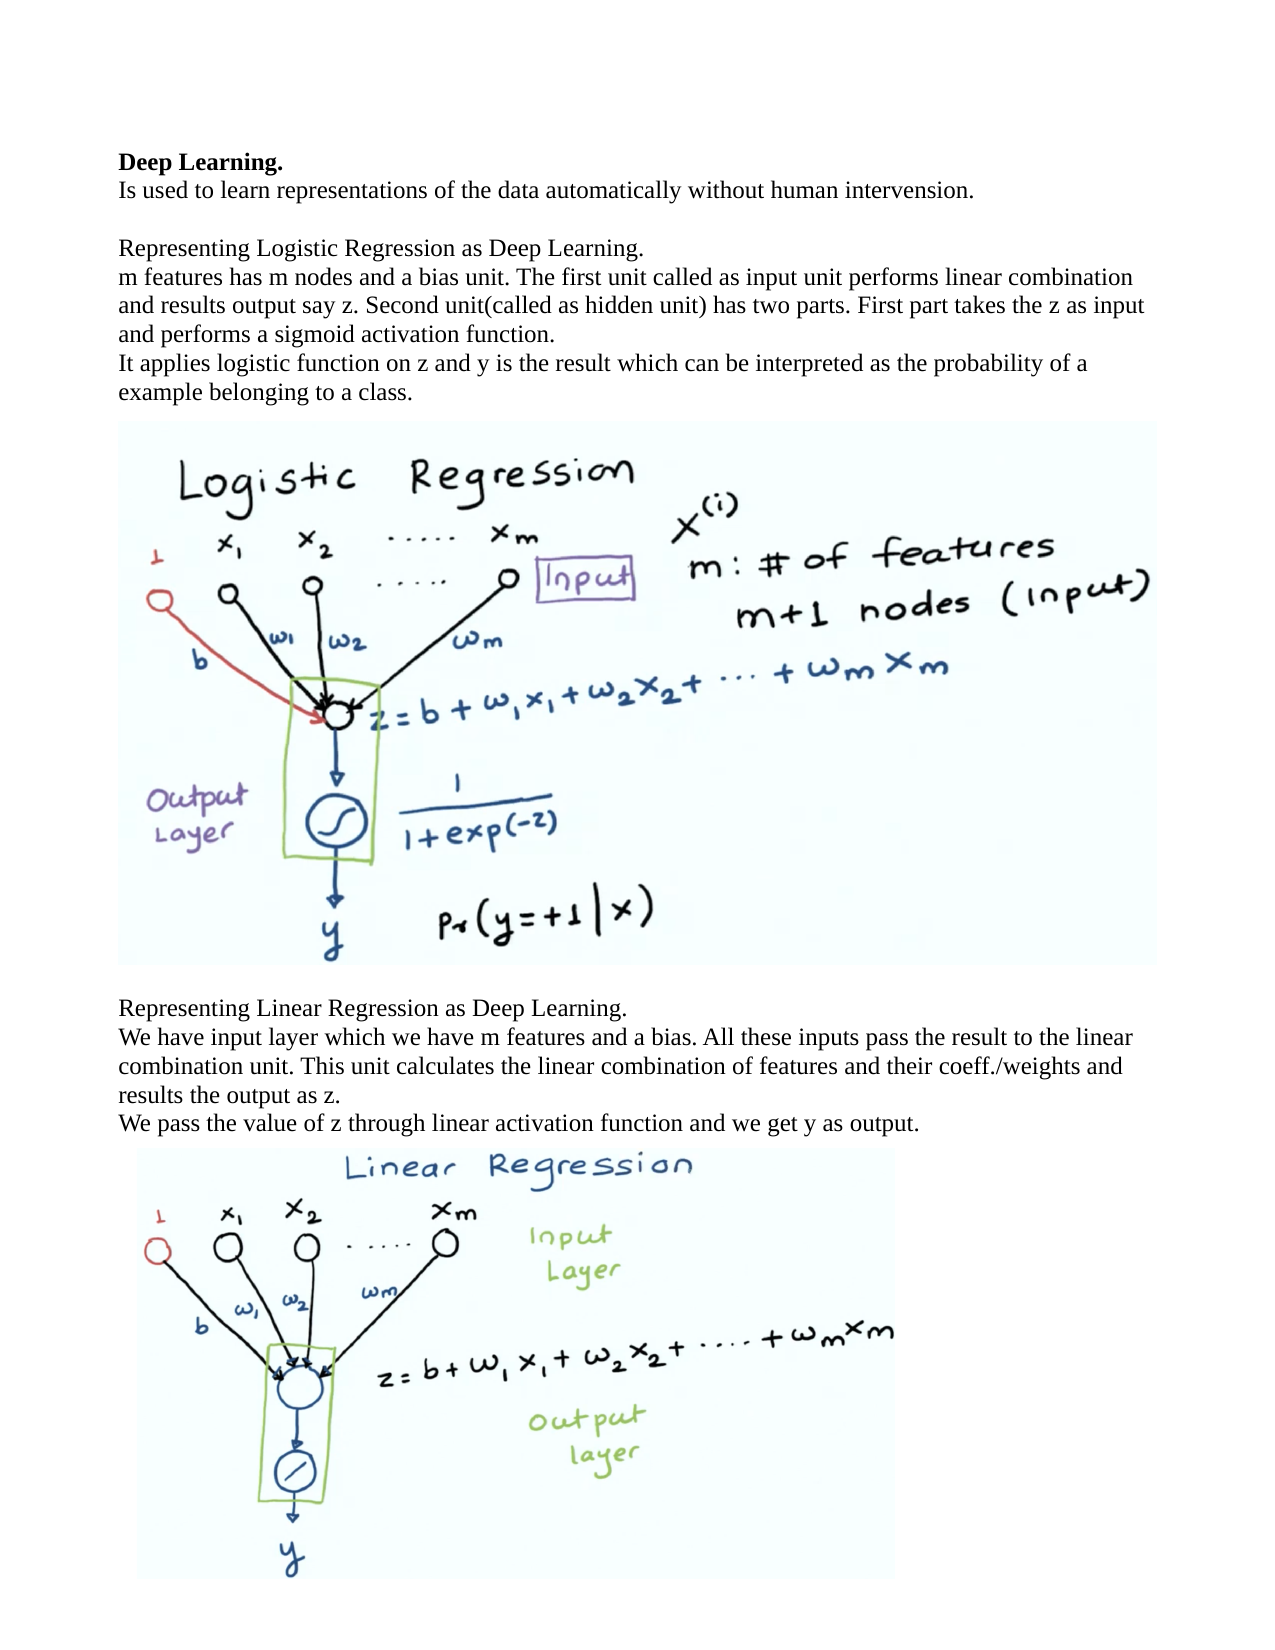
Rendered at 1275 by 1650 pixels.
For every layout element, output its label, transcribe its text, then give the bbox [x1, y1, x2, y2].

picture [136, 1148, 895, 1579]
text Representing Linear Regression as Deep Learning. [118, 993, 1157, 1022]
text We have input layer which we have m features and a bias. All these inputs pass the result to the linear combination unit. This unit calculates the linear combination of features and their coeff./weights and results the output as z. [118, 1022, 1157, 1108]
text Representing Logistic Regression as Deep Learning. [118, 233, 1157, 262]
text Is used to learn representations of the data automatically without human intervension. [118, 176, 1157, 204]
text m features has m nodes and a bias unit. The first unit called as input unit performs linear combination and results output say z. Second unit(called as hidden unit) has two parts. First part takes the z as input and performs a sigmoid activation function. [118, 262, 1157, 348]
text It applies logistic function on z and y is the result which can be interpreted as the probability of a example belonging to a class. [118, 348, 1157, 406]
picture [118, 421, 1157, 965]
text We pass the value of z through linear activation function and we get y as output. [118, 1108, 1157, 1137]
text Deep Learning. [118, 147, 1157, 176]
